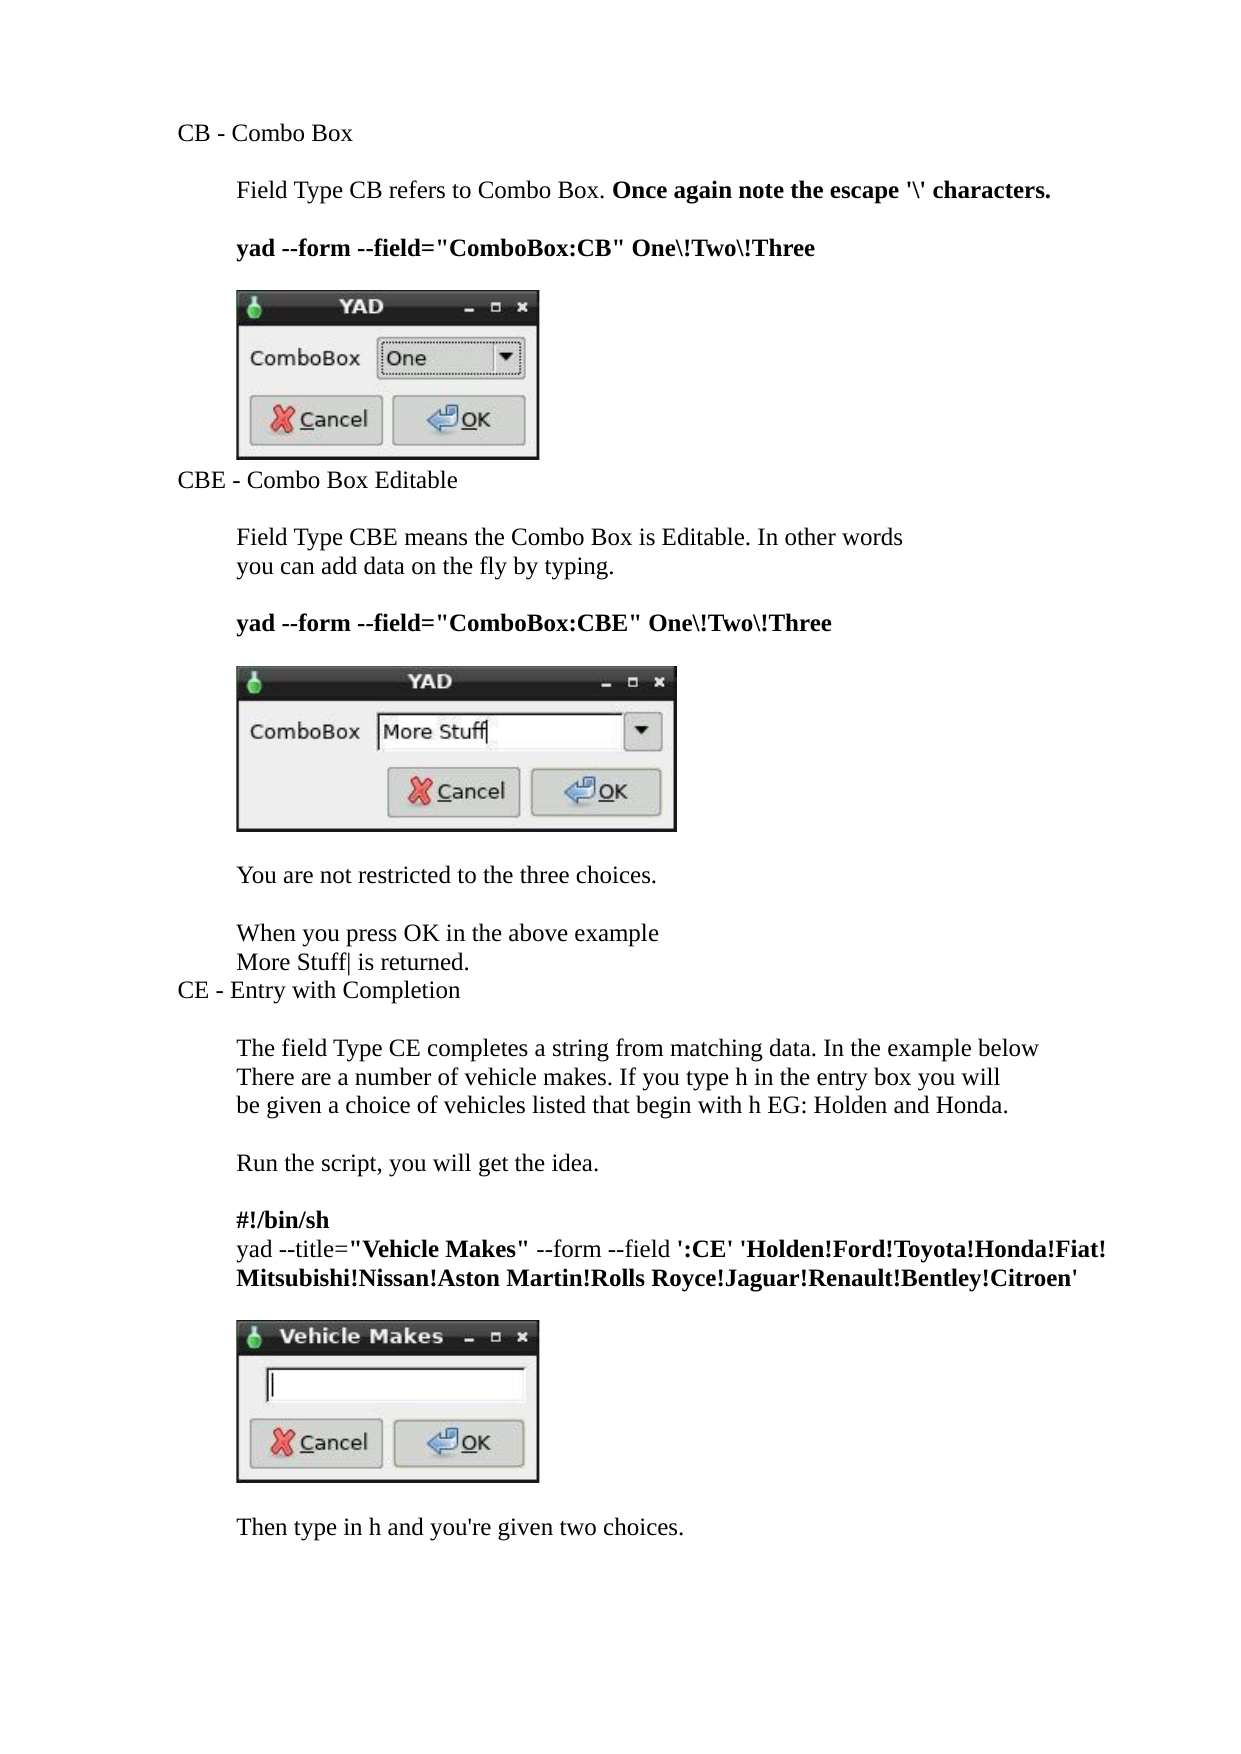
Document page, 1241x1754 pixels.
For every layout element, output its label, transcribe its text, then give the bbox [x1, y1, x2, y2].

subtitle CE - Entry with Completion [177, 975, 1122, 1004]
list The field Type CE completes a string from matching data. In the example below There are a number of vehicle makes. If you type h in the entry box you will be given a choice of vehicles listed that begin with h EG: Holden and Honda. Run the script, you will get the idea. #!/bin/sh yad --title="Vehicle Makes" --form --field ':CE' 'Holden!Ford!Toyota!Honda!Fiat!Mitsubishi!Nissan!Aston Martin!Rolls Royce!Jaguar!Renault!Bentley!Citroen' Then type in h and you're given two choices. [236, 1004, 1122, 1628]
picture [236, 666, 677, 832]
subtitle CBE - Combo Box Editable [177, 465, 1122, 493]
picture [236, 1320, 540, 1483]
subtitle CB - Combo Box [177, 118, 1122, 147]
list Field Type CB refers to Combo Box. Once again note the escape '\' characters. yad --form --field="ComboBox:CB" One\!Two\!Three [236, 147, 1122, 465]
list Field Type CBE means the Combo Box is Editable. In other words you can add data on the fly by typing. yad --form --field="ComboBox:CBE" One\!Two\!Three You are not restricted to the three choices. When you press OK in the above example More Stuff| is returned. [236, 493, 1122, 975]
picture [236, 290, 540, 460]
